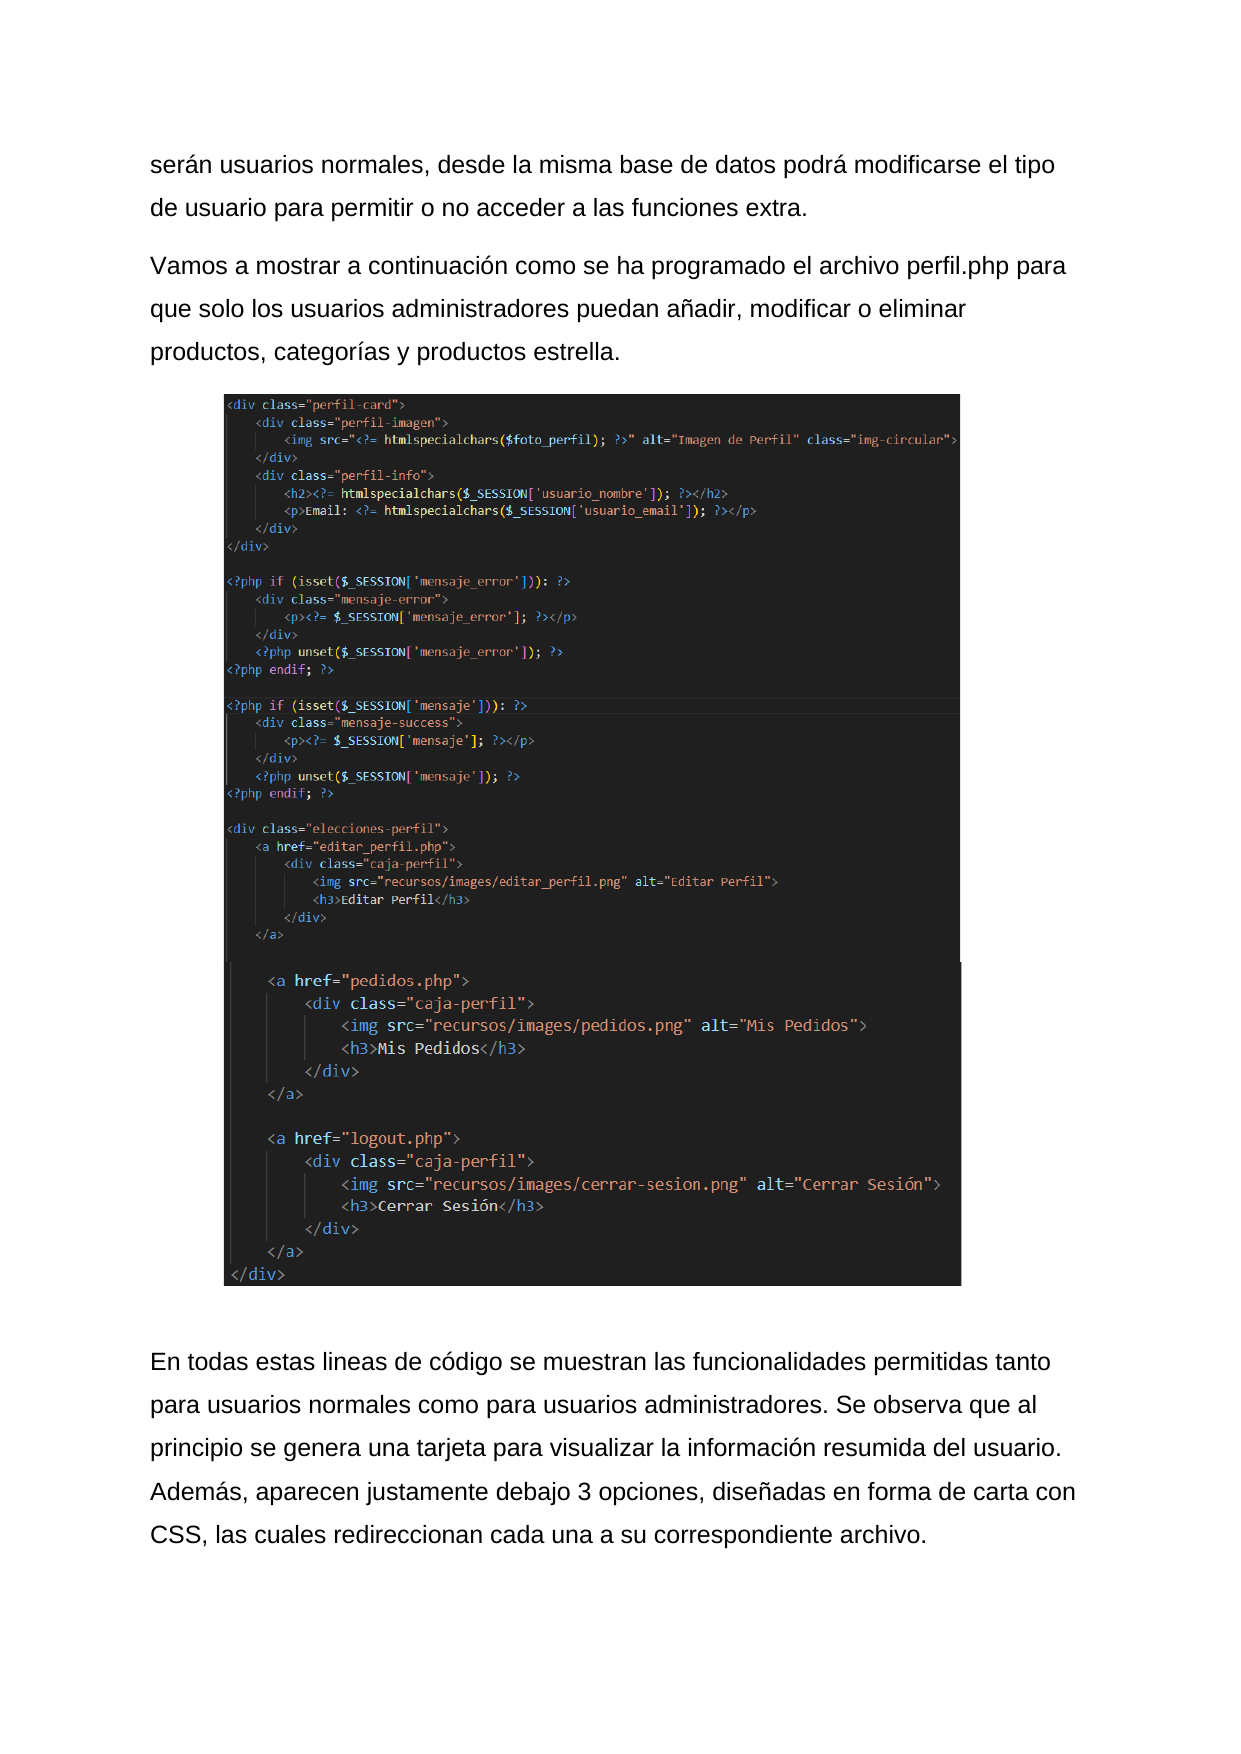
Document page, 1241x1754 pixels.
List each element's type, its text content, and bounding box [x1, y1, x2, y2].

text Vamos a mostrar a continuación como se ha programado el archivo perfil.php para que solo los usuarios administradores puedan añadir, modificar o eliminar productos, categorías y productos estrella. [150, 251, 1090, 366]
text serán usuarios normales, desde la misma base de datos podrá modificarse el tipo de usuario para permitir o no acceder a las funciones extra. [150, 150, 1090, 222]
picture [223, 394, 962, 1286]
text En todas estas lineas de código se muestran las funcionalidades permitidas tanto para usuarios normales como para usuarios administradores. Se observa que al principio se genera una tarjeta para visualizar la información resumida del usuario. Además, aparecen justamente debajo 3 opciones, diseñadas en forma de carta con CSS, las cuales redireccionan cada una a su correspondiente archivo. [150, 1347, 1090, 1548]
